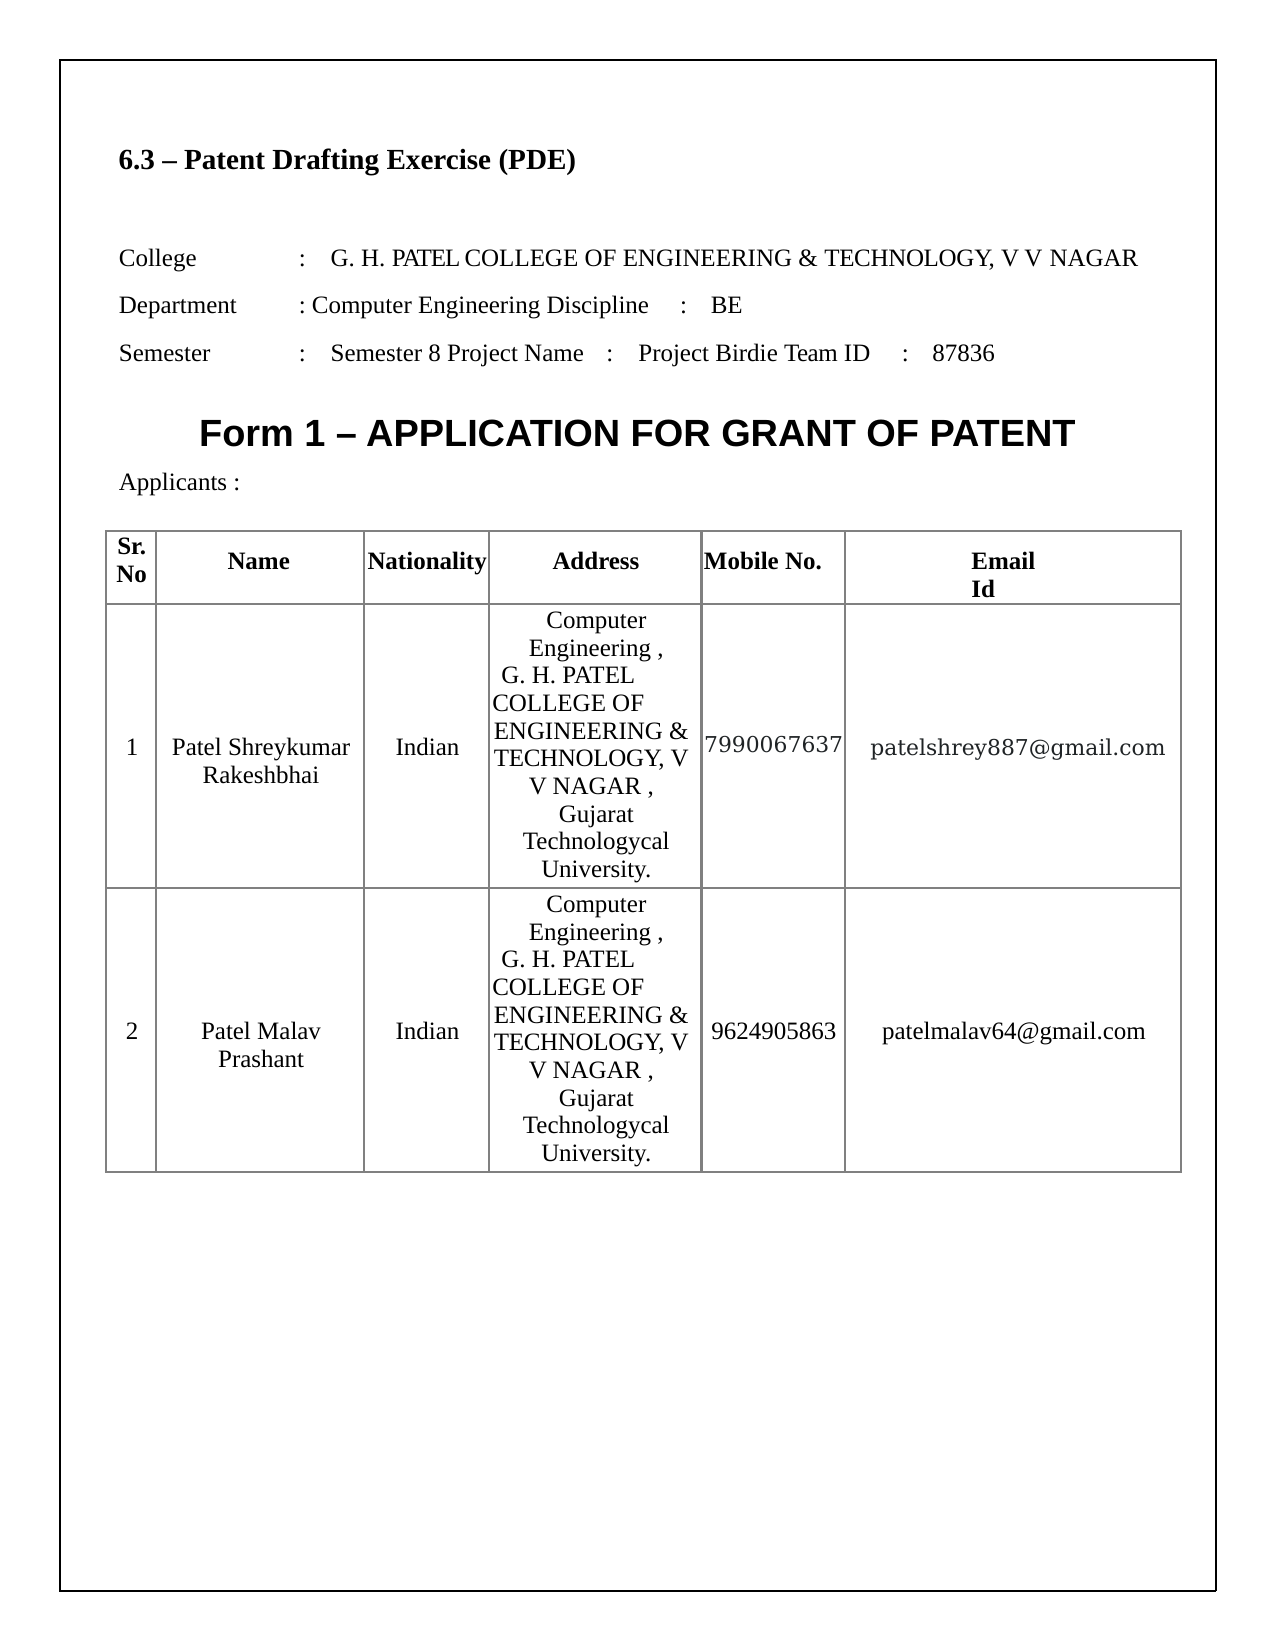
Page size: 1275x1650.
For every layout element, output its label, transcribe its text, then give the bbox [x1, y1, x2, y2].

table_cell 1 [107, 605, 155, 887]
table_cell 2 [107, 889, 155, 1171]
table_cell 7990067637 [703, 605, 844, 887]
table_cell Indian [365, 605, 488, 887]
table_header Sr. No [107, 532, 155, 603]
table_cell patelshrey887@gmail.com [846, 605, 1180, 887]
table_header Name [157, 532, 363, 603]
text Applicants : [119, 467, 1186, 496]
text Department : Computer Engineering Discipline : BE [119, 291, 1186, 319]
table_header Email Id [846, 532, 1180, 603]
text Semester : Semester 8 Project Name : Project Birdie Team ID : 87836 [119, 338, 1186, 367]
subtitle Form 1 – APPLICATION FOR GRANT OF PATENT [89, 411, 1186, 454]
table_cell patelmalav64@gmail.com [846, 889, 1180, 1171]
table_header Mobile No. [703, 532, 844, 603]
table_cell Indian [365, 889, 488, 1171]
table_cell 9624905863 [703, 889, 844, 1171]
table_cell Computer Engineering , G. H. PATEL COLLEGE OF ENGINEERING & TECHNOLOGY, V V NAGAR , Gujarat Technologycal University. [490, 605, 700, 887]
table_header Address [490, 532, 700, 603]
table_cell Patel Malav Prashant [157, 889, 363, 1171]
table_cell Patel Shreykumar Rakeshbhai [157, 605, 363, 887]
table_cell Computer Engineering , G. H. PATEL COLLEGE OF ENGINEERING & TECHNOLOGY, V V NAGAR , Gujarat Technologycal University. [490, 889, 700, 1171]
text 6.3 – Patent Drafting Exercise (PDE) [89, 142, 1186, 176]
text College : G. H. PATEL COLLEGE OF ENGINEERING & TECHNOLOGY, V V NAGAR [119, 243, 1186, 272]
table_header Nationality [365, 532, 488, 603]
